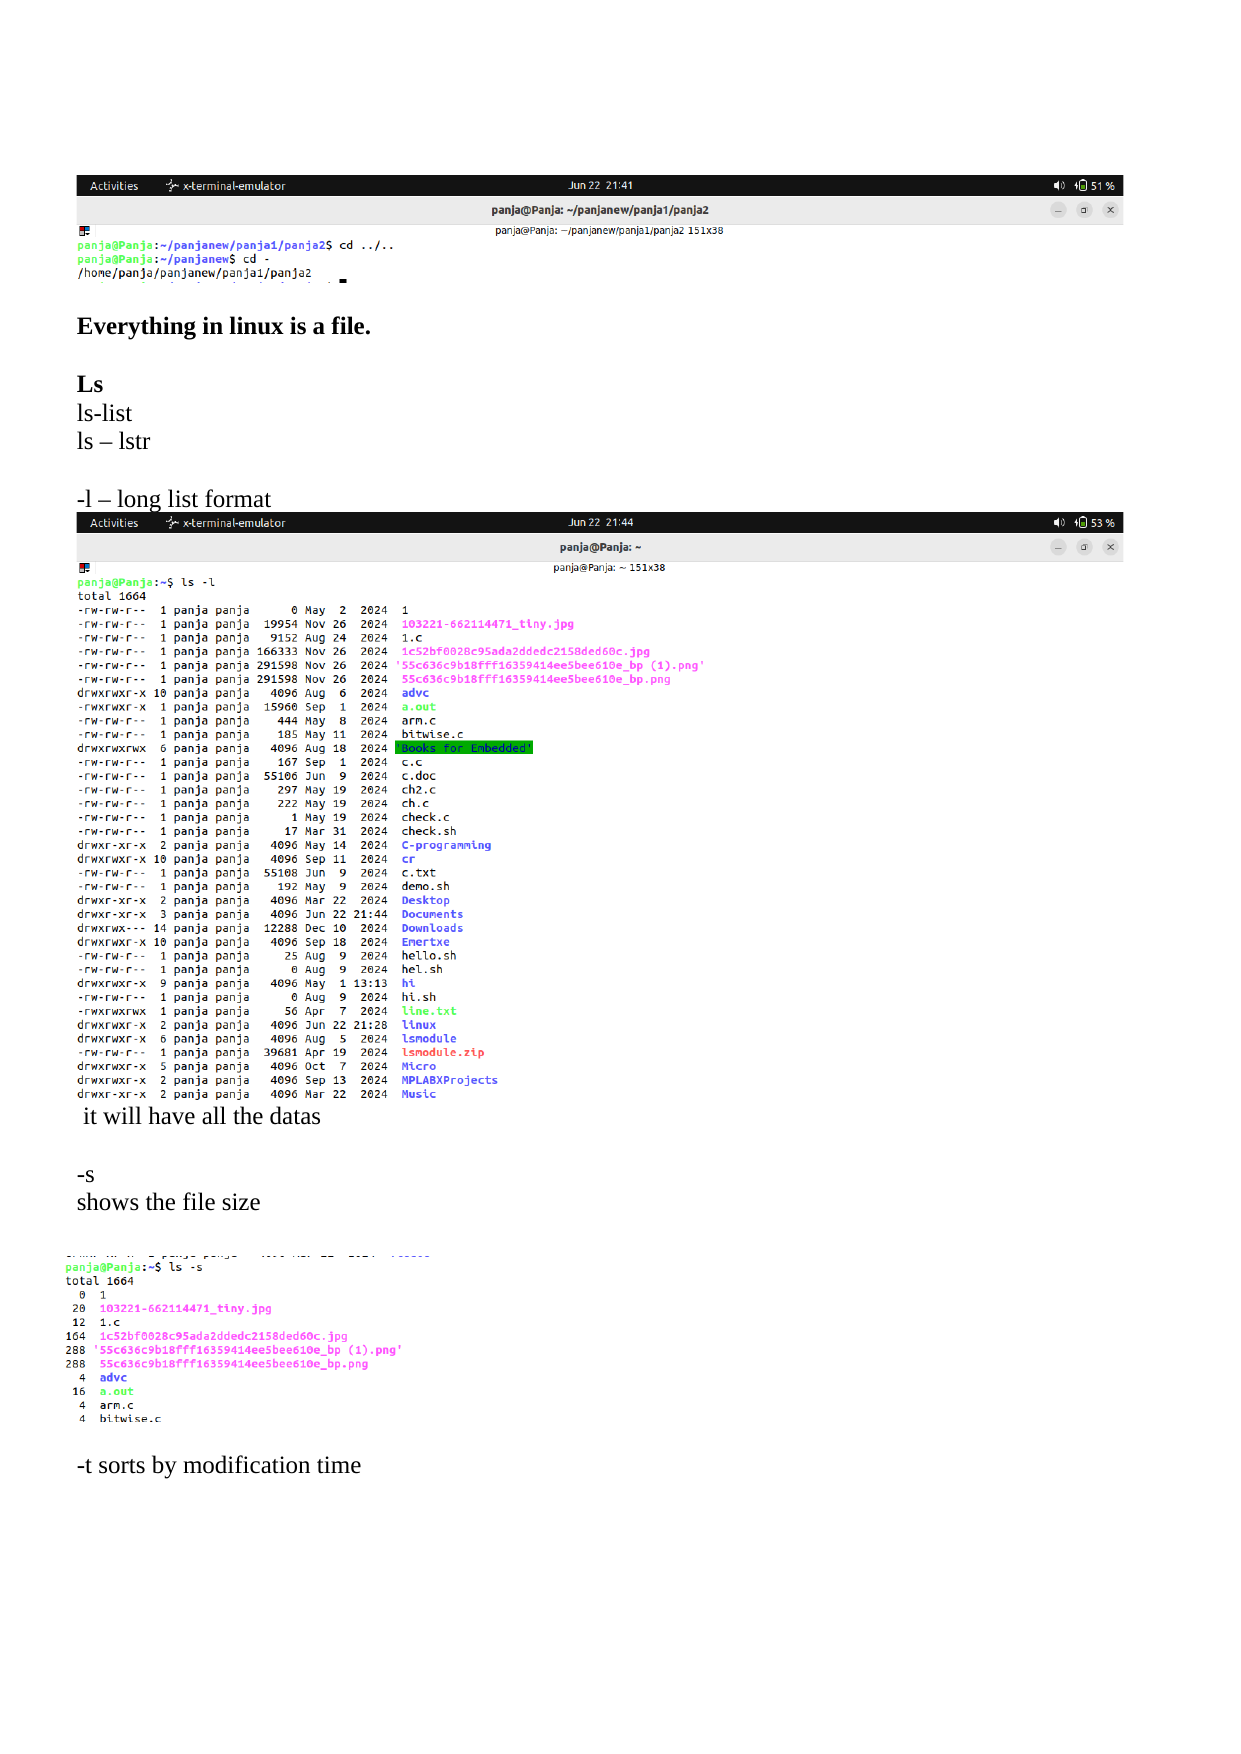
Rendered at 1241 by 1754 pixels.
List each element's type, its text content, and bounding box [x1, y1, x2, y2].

text -l – long list format [77, 484, 1123, 512]
text -t sorts by modification time [77, 1450, 1123, 1479]
text -s [77, 1159, 1123, 1187]
text ls-list [77, 398, 1123, 426]
text Everything in linux is a file. [77, 311, 1123, 340]
picture [64, 1256, 1111, 1422]
text Ls [77, 369, 1123, 398]
text shows the file size [77, 1187, 1123, 1216]
text ls – lstr [77, 426, 1123, 455]
picture [76, 512, 1124, 1102]
text it will have all the datas [77, 1102, 1123, 1130]
